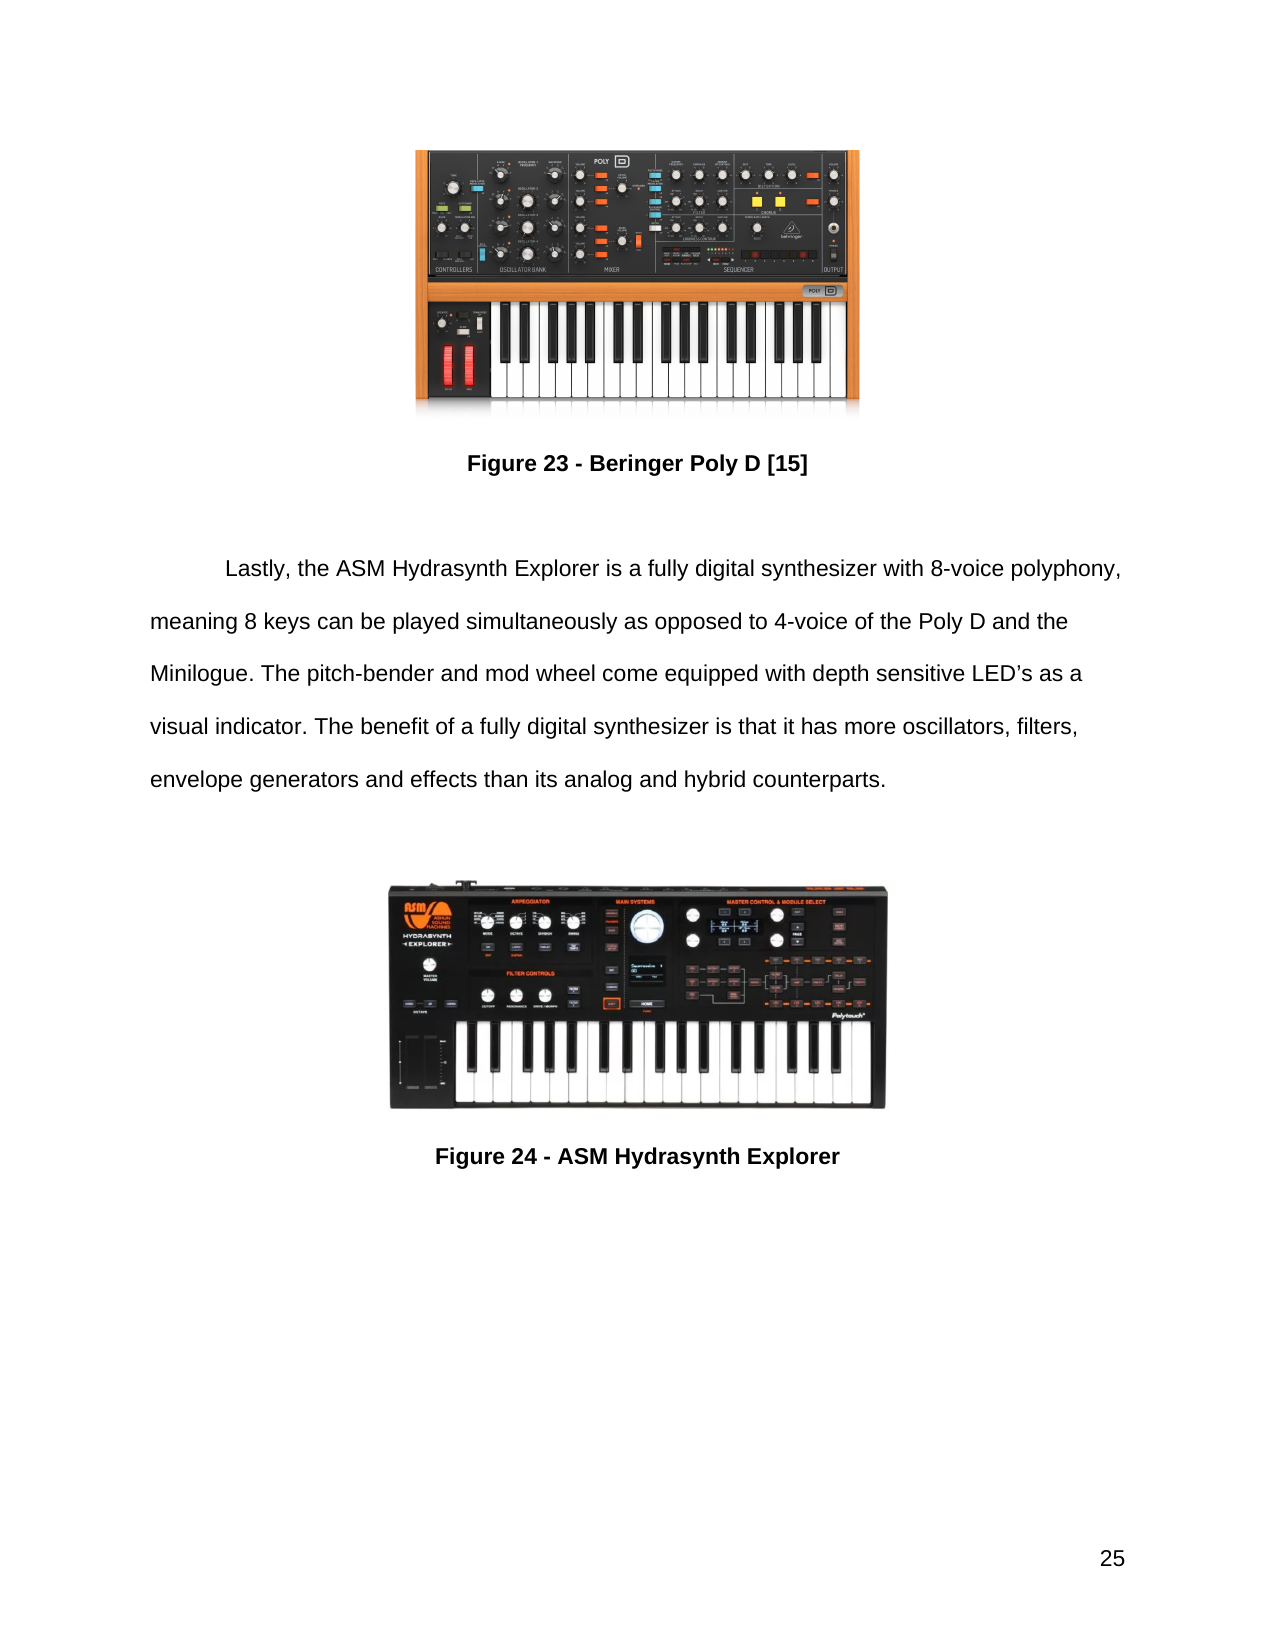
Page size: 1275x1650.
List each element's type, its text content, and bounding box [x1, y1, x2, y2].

text Figure 24 - ASM Hydrasynth Explorer [150, 1143, 1125, 1169]
picture [415, 150, 860, 424]
text Figure 23 - Beringer Poly D [15] [150, 449, 1125, 476]
picture [377, 871, 898, 1117]
text Lastly, the ASM Hydrasynth Explorer is a fully digital synthesizer with 8-voice polyphony, meaning 8 keys can be played simultaneously as opposed to 4-voice of the Poly D and the Minilogue. The pitch-bender and mod wheel come equipped with depth sensitive LED’s as a visual indicator. The benefit of a fully digital synthesizer is that it has more oscillators, filters, envelope generators and effects than its analog and hybrid counterparts. [150, 555, 1125, 792]
